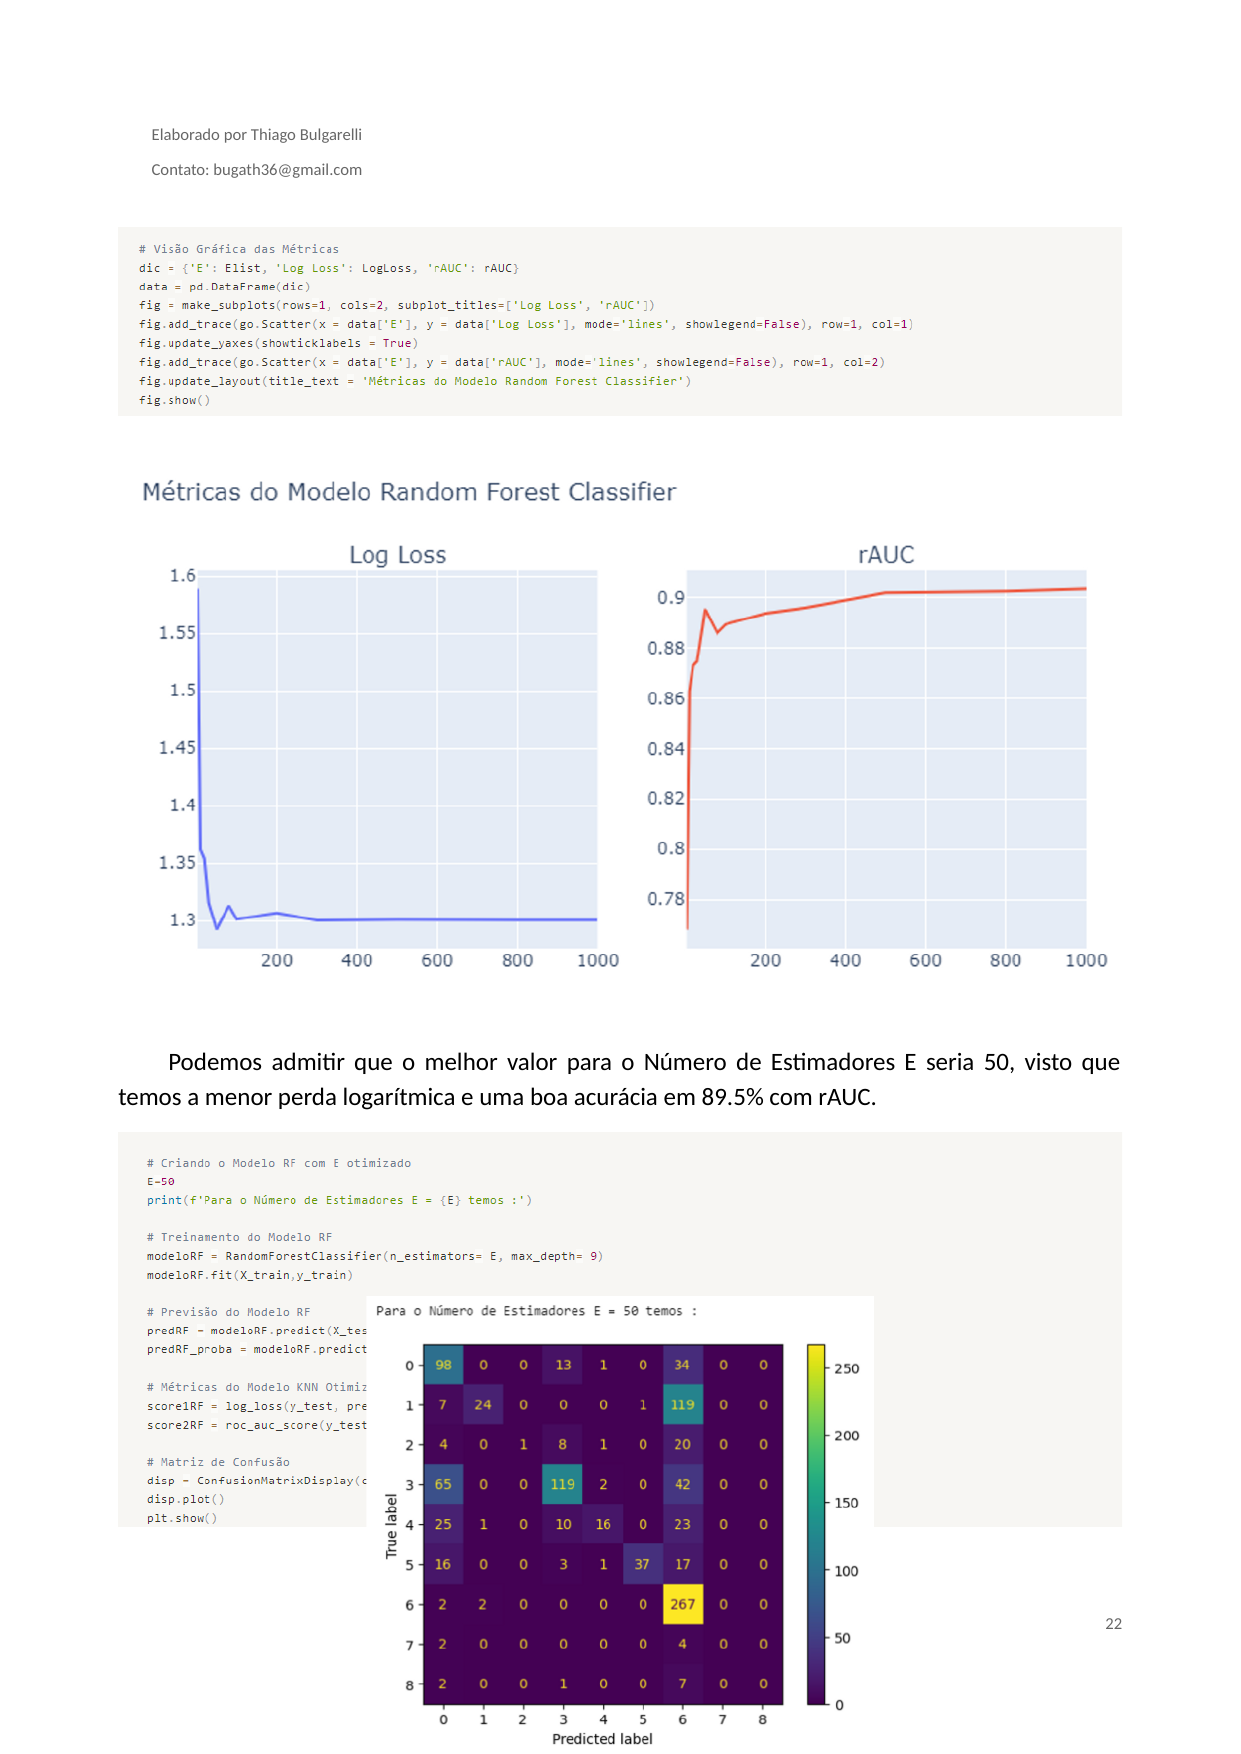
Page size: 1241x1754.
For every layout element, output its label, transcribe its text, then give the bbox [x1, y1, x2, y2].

picture [118, 470, 1123, 992]
picture [118, 227, 1123, 416]
picture [118, 1132, 1123, 1754]
text Podemos admitir que o melhor valor para o Número de Estimadores E seria 50, visto que temos a menor perda logarítmica e uma boa acurácia em 89.5% com rAUC. [118, 1046, 1122, 1111]
